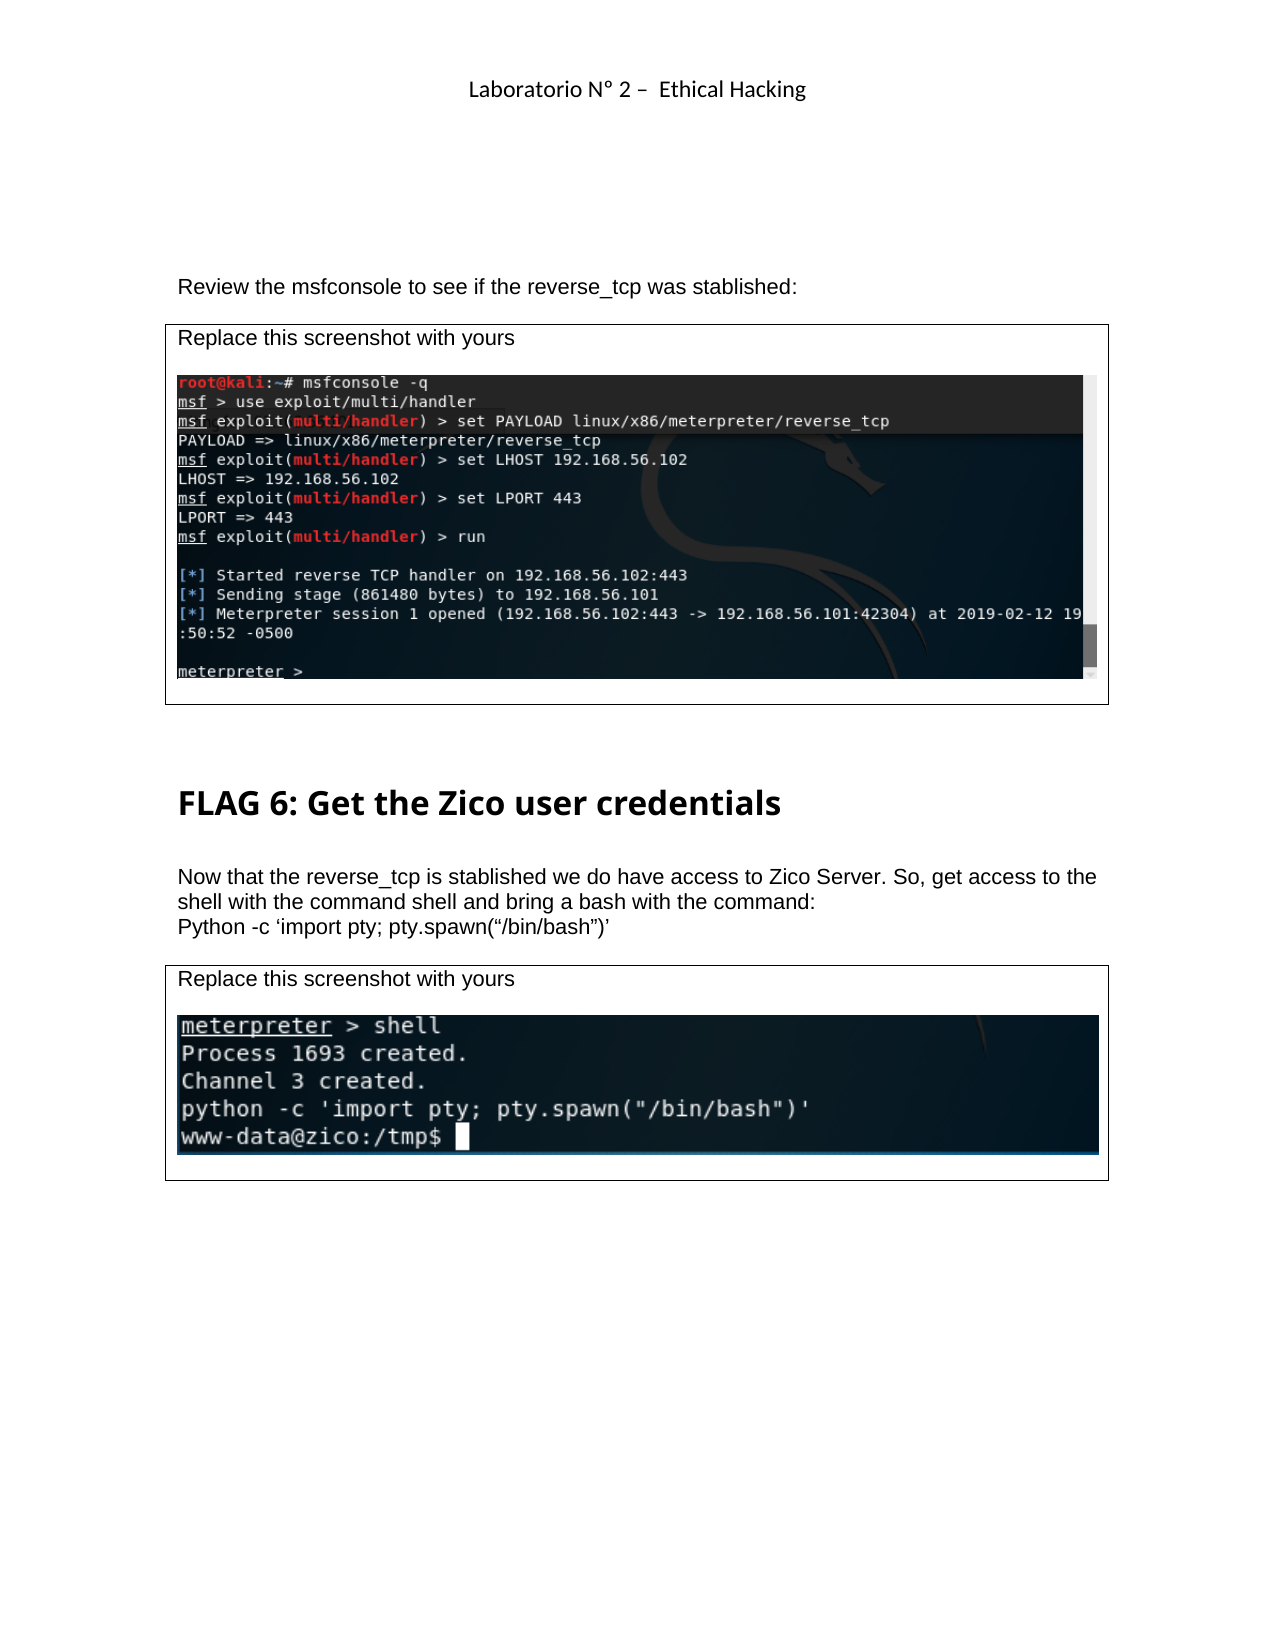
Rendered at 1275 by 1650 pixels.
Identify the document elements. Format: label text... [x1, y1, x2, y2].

text Now that the reverse_tcp is stablished we do have access to Zico Server. So, get access to the shell with the command shell and bring a bash with the command: [177, 864, 1098, 914]
text Python -c ‘import pty; pty.spawn(“/bin/bash”)’ [177, 914, 1098, 939]
picture [177, 375, 1097, 679]
table_header Replace this screenshot with yours [166, 966, 1108, 1180]
text Review the msfconsole to see if the reverse_tcp was stablished: [177, 274, 1098, 299]
table_header Replace this screenshot with yours [166, 325, 1108, 704]
picture [177, 1015, 1099, 1155]
subtitle FLAG 6: Get the Zico user credentials [177, 780, 1098, 826]
